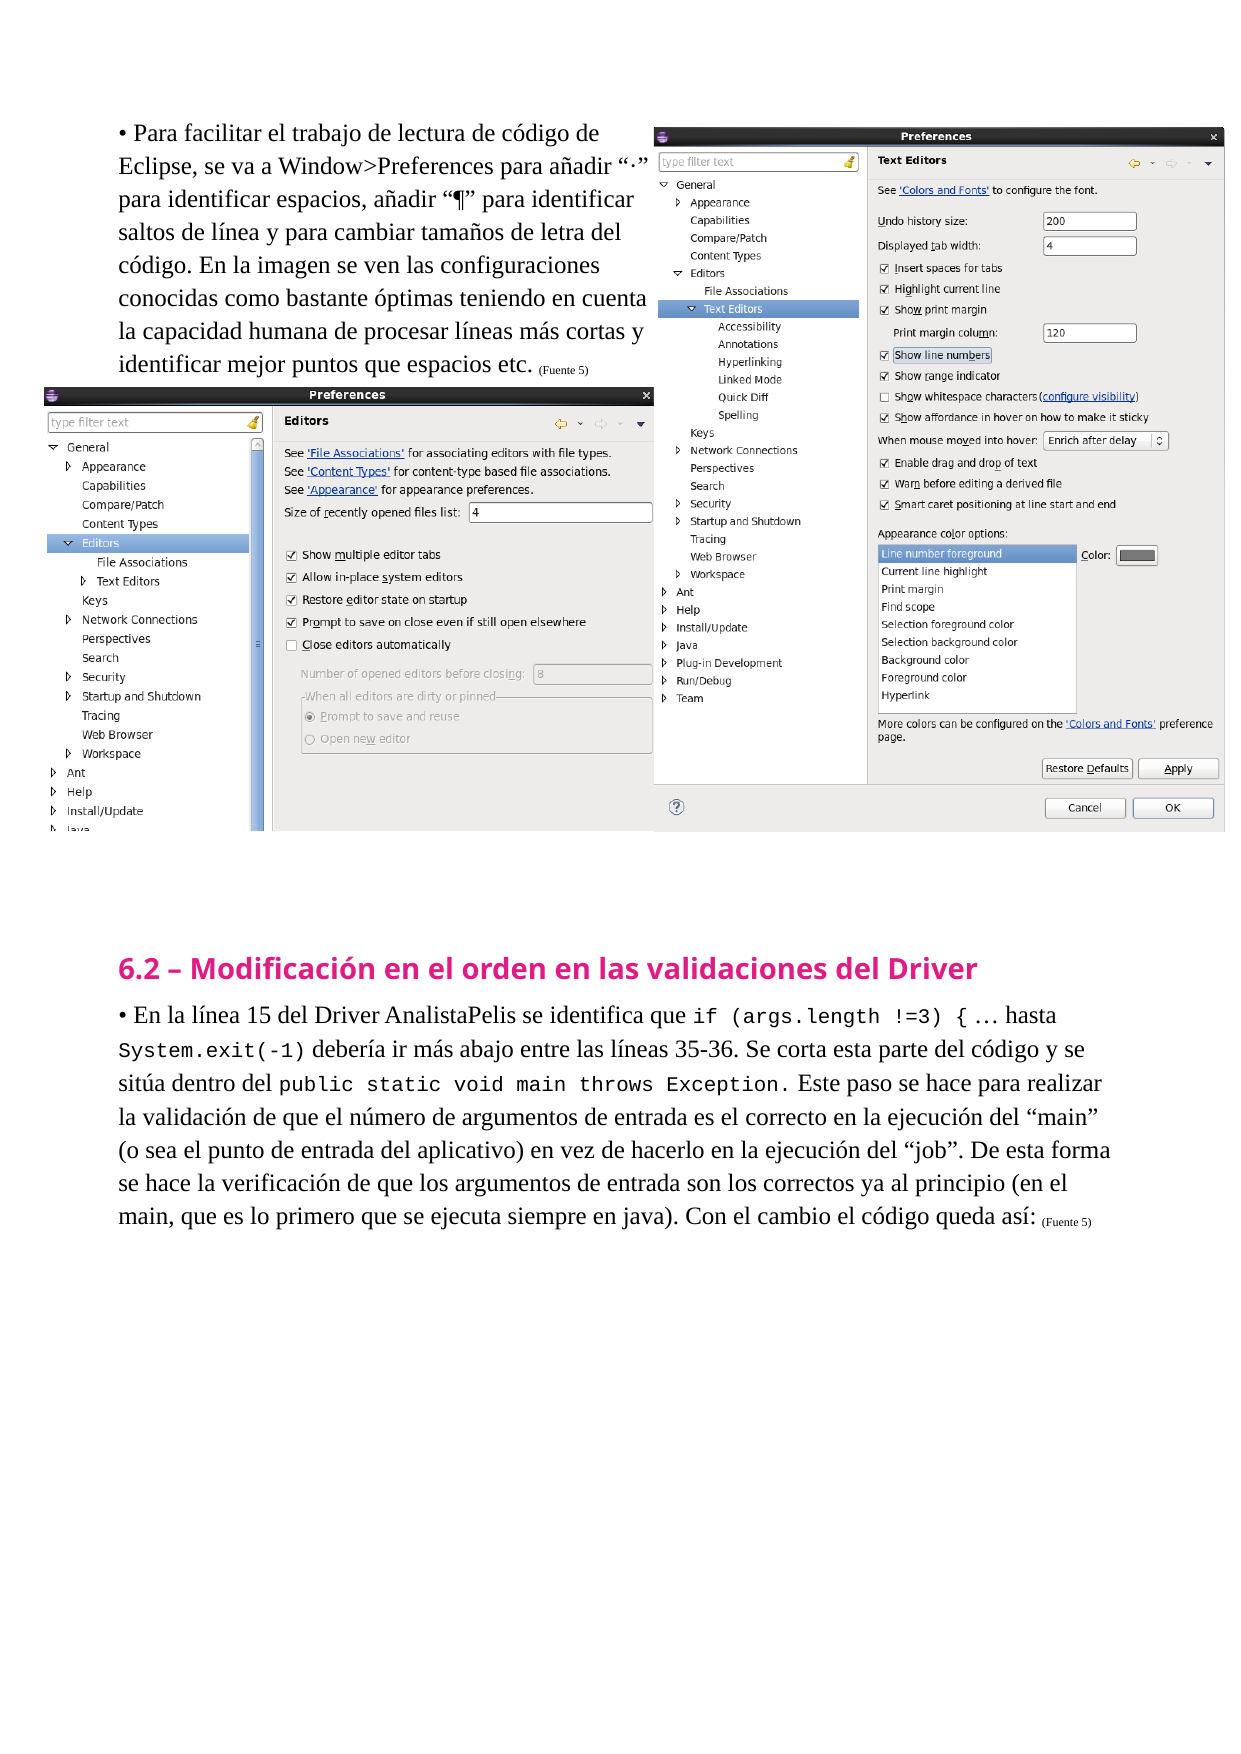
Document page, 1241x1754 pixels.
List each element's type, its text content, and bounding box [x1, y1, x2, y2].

subtitle 6.2 – Modificación en el orden en las validaciones del Driver [118, 948, 1122, 988]
text • En la línea 15 del Driver AnalistaPelis se identifica que if (args.length !=3) { … hasta System.exit(-1) debería ir más abajo entre las líneas 35-36. Se corta esta parte del código y se sitúa dentro del public static void main throws Exception. Este paso se hace para realizar la validación de que el número de argumentos de entrada es el correcto en la ejecución del “main” (o sea el punto de entrada del aplicativo) en vez de hacerlo en la ejecución del “job”. De esta forma se hace la verificación de que los argumentos de entrada son los correctos ya al principio (en el main, que es lo primero que se ejecuta siempre en java). Con el cambio el código queda así: (Fuente 5) [118, 1001, 1122, 1230]
text • Para facilitar el trabajo de lectura de código de Eclipse, se va a Window>Preferences para añadir “·” para identificar espacios, añadir “¶” para identificar saltos de línea y para cambiar tamaños de letra del código. En la imagen se ven las configuraciones conocidas como bastante óptimas teniendo en cuenta la capacidad humana de procesar líneas más cortas y identificar mejor puntos que espacios etc. (Fuente 5) [118, 118, 1122, 378]
picture [44, 127, 1225, 832]
